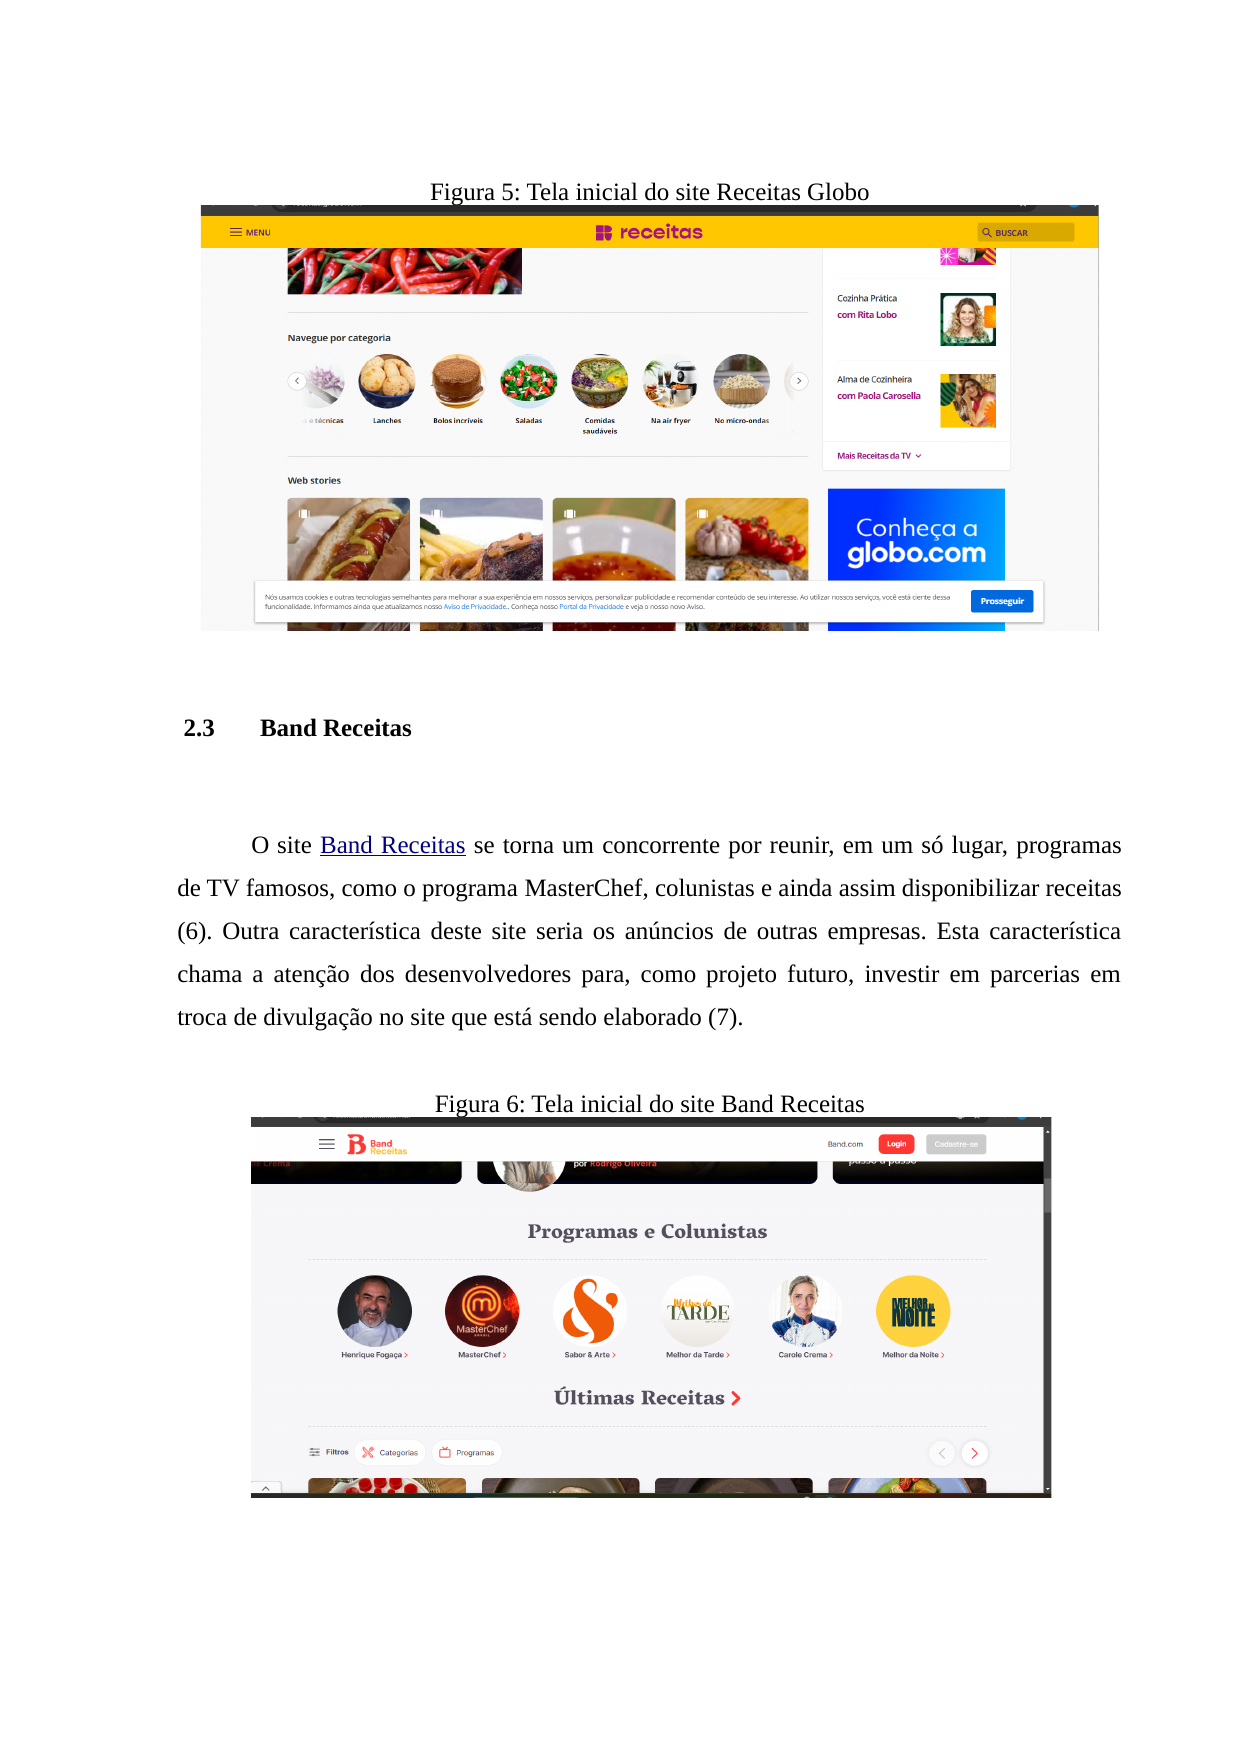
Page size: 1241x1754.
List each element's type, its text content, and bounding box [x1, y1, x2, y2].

subtitle Band Receitas [177, 713, 1122, 741]
picture [200, 205, 1099, 631]
text O site Band Receitas se torna um concorrente por reunir, em um só lugar, programas de TV famosos, como o programa MasterChef, colunistas e ainda assim disponibilizar receitas (Figura 6). Outra característica deste site seria os anúncios de outras empresas. Esta característica chama a atenção dos desenvolvedores para, como projeto futuro, investir em parcerias em troca de divulgação no site que está sendo elaborado (Figura 7). [177, 830, 1122, 1031]
text Figura 6: Tela inicial do site Band Receitas [177, 1089, 1122, 1117]
text Figura 5: Tela inicial do site Receitas Globo [177, 177, 1122, 206]
picture [262, 1117, 1052, 1498]
